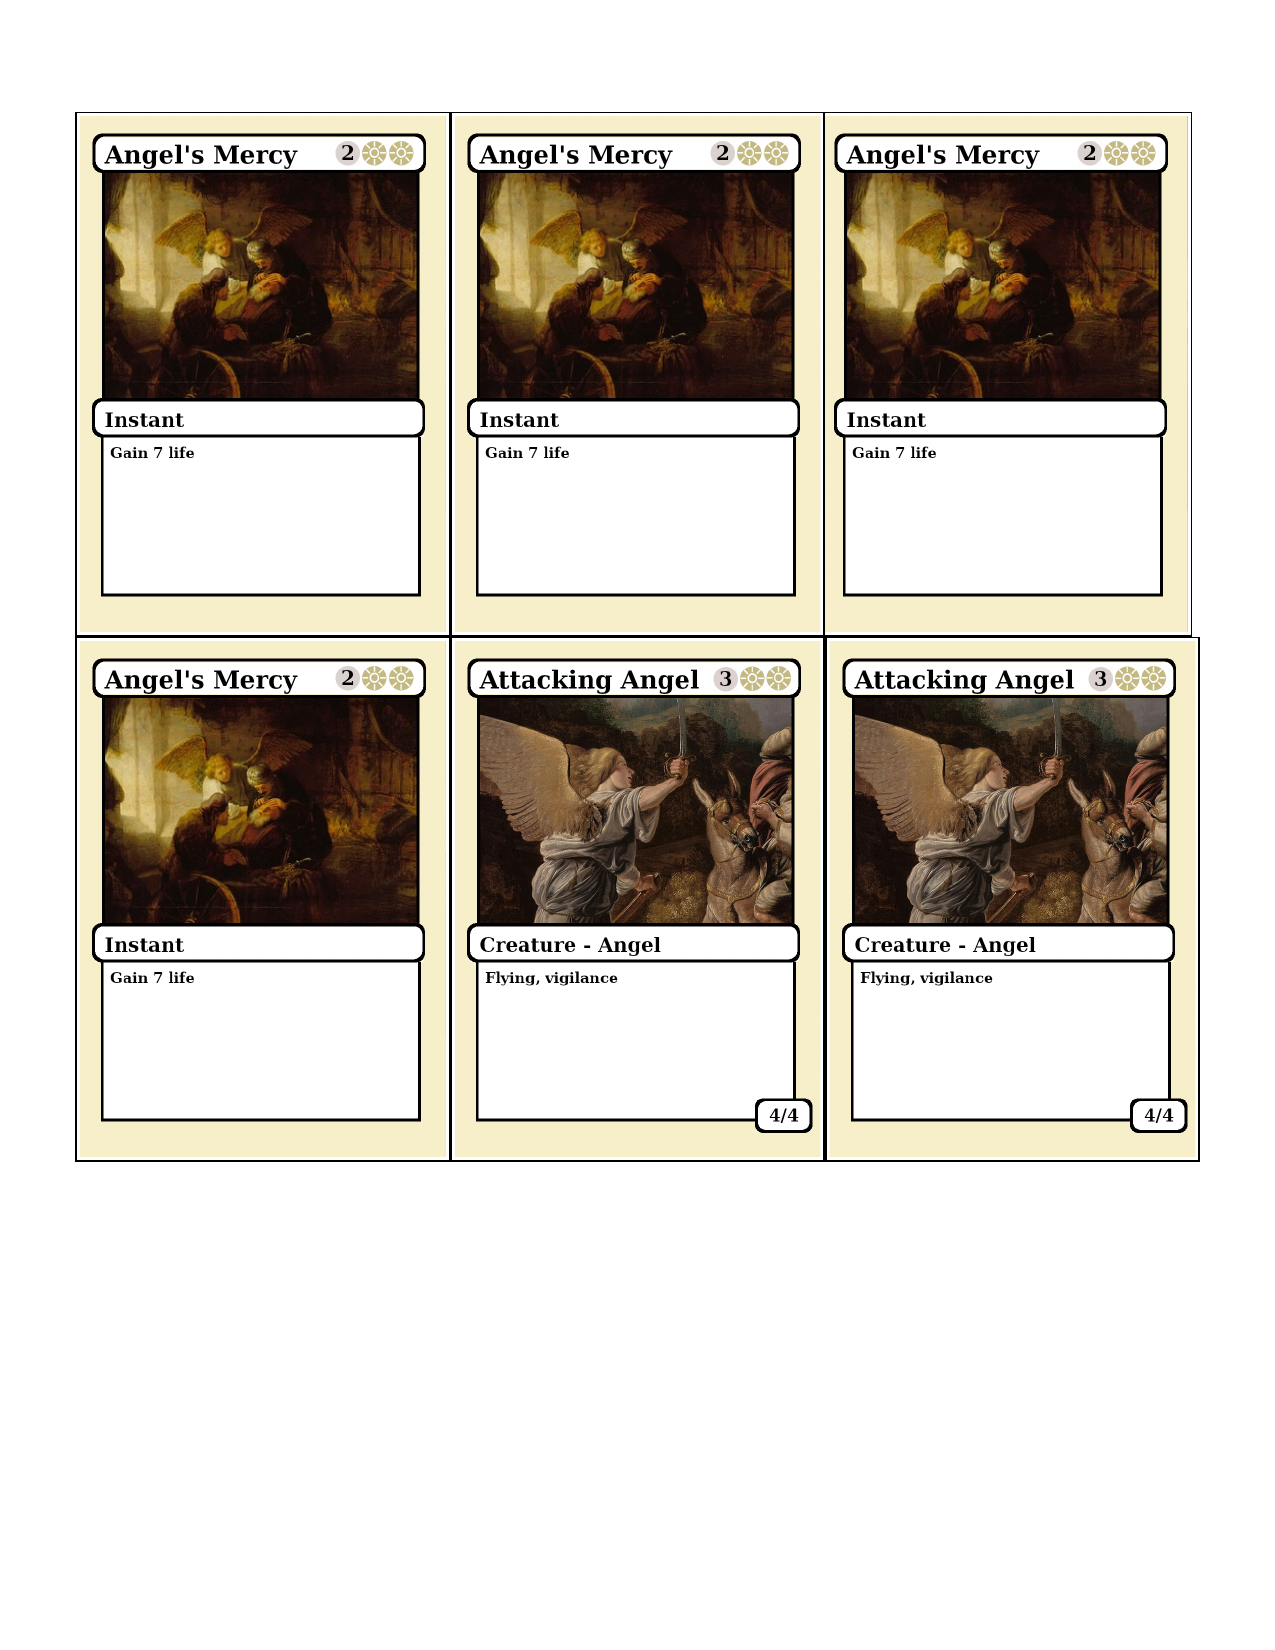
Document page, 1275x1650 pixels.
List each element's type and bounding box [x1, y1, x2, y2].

picture [454, 116, 821, 632]
picture [79, 641, 446, 1157]
picture [825, 116, 1188, 632]
picture [79, 116, 446, 632]
picture [829, 641, 1196, 1157]
picture [454, 641, 821, 1157]
